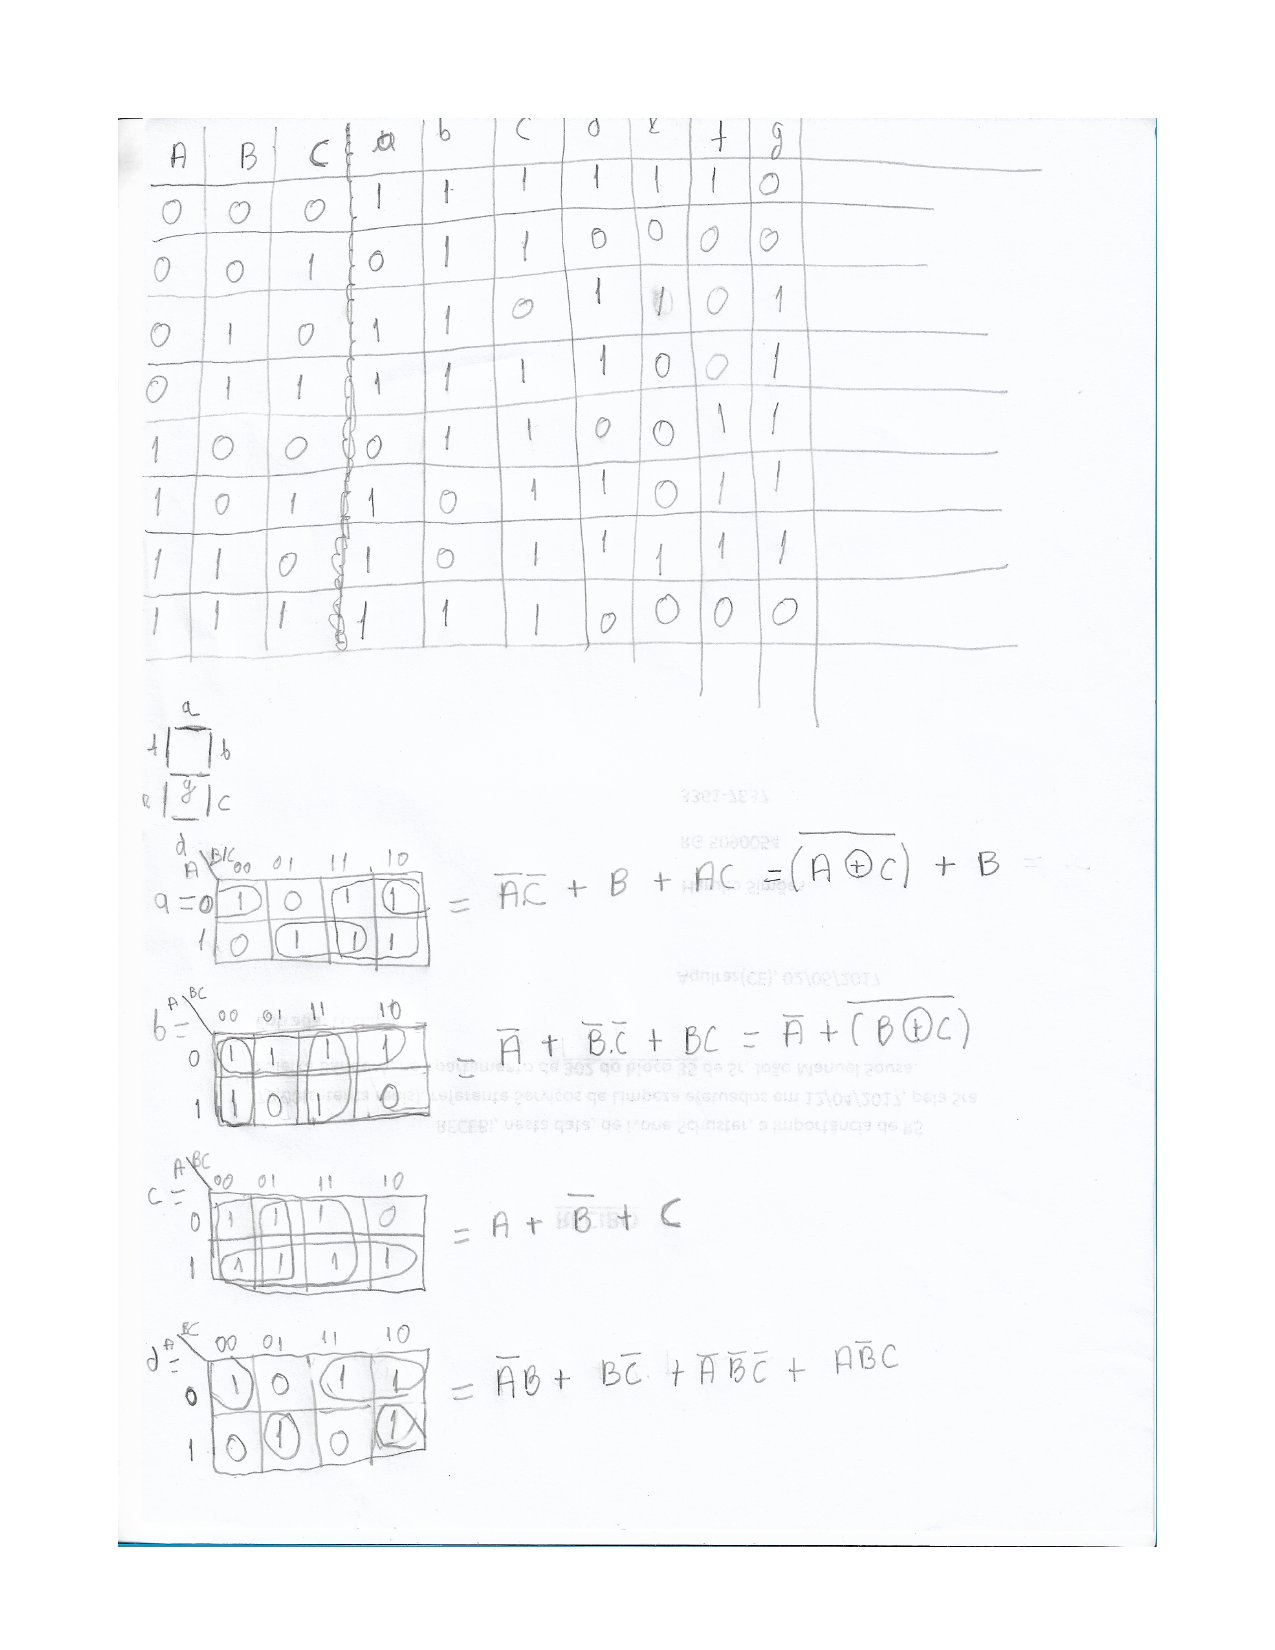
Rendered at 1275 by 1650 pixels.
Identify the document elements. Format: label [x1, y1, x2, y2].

picture [118, 118, 1157, 1547]
